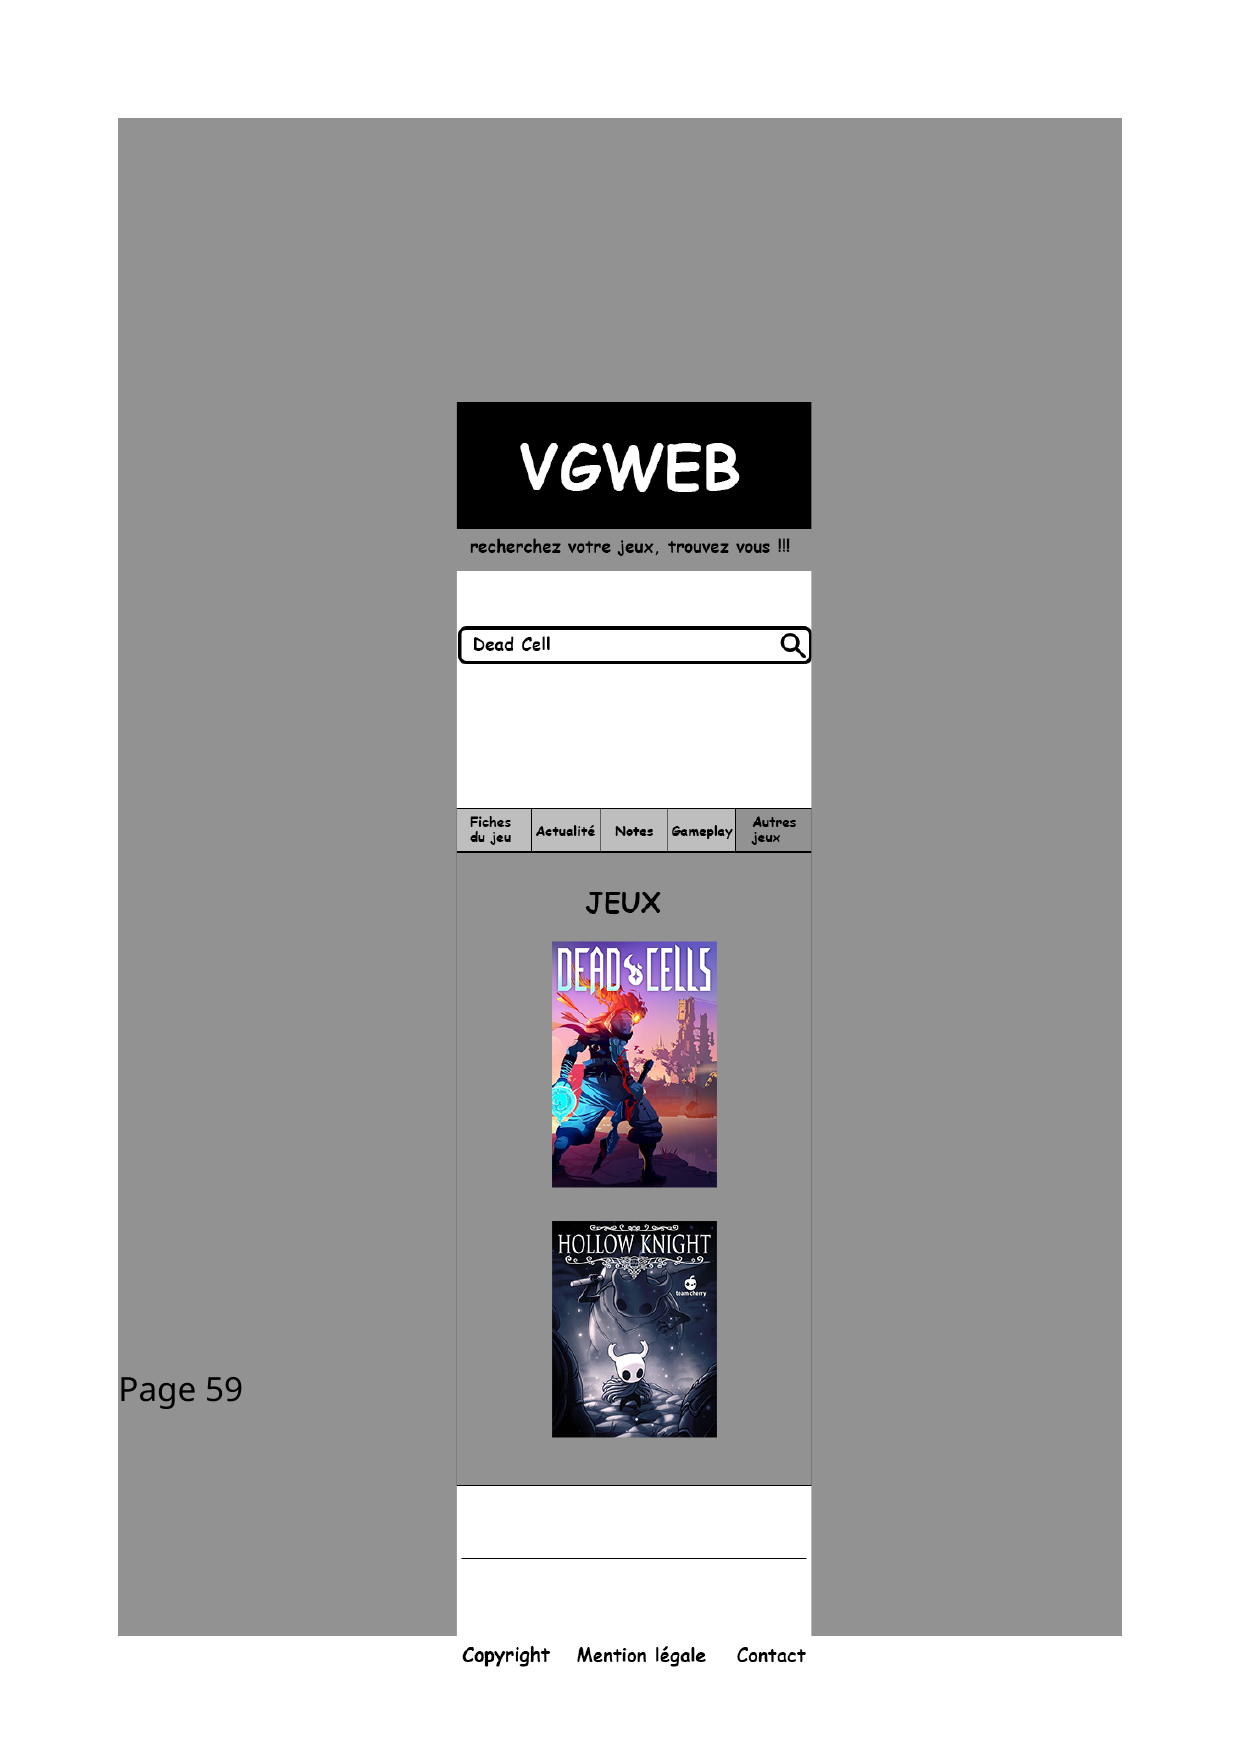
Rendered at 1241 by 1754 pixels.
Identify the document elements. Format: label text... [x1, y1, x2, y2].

picture [456, 402, 812, 1754]
text [812, 1315, 1122, 1411]
text Page 59 [118, 1315, 456, 1411]
